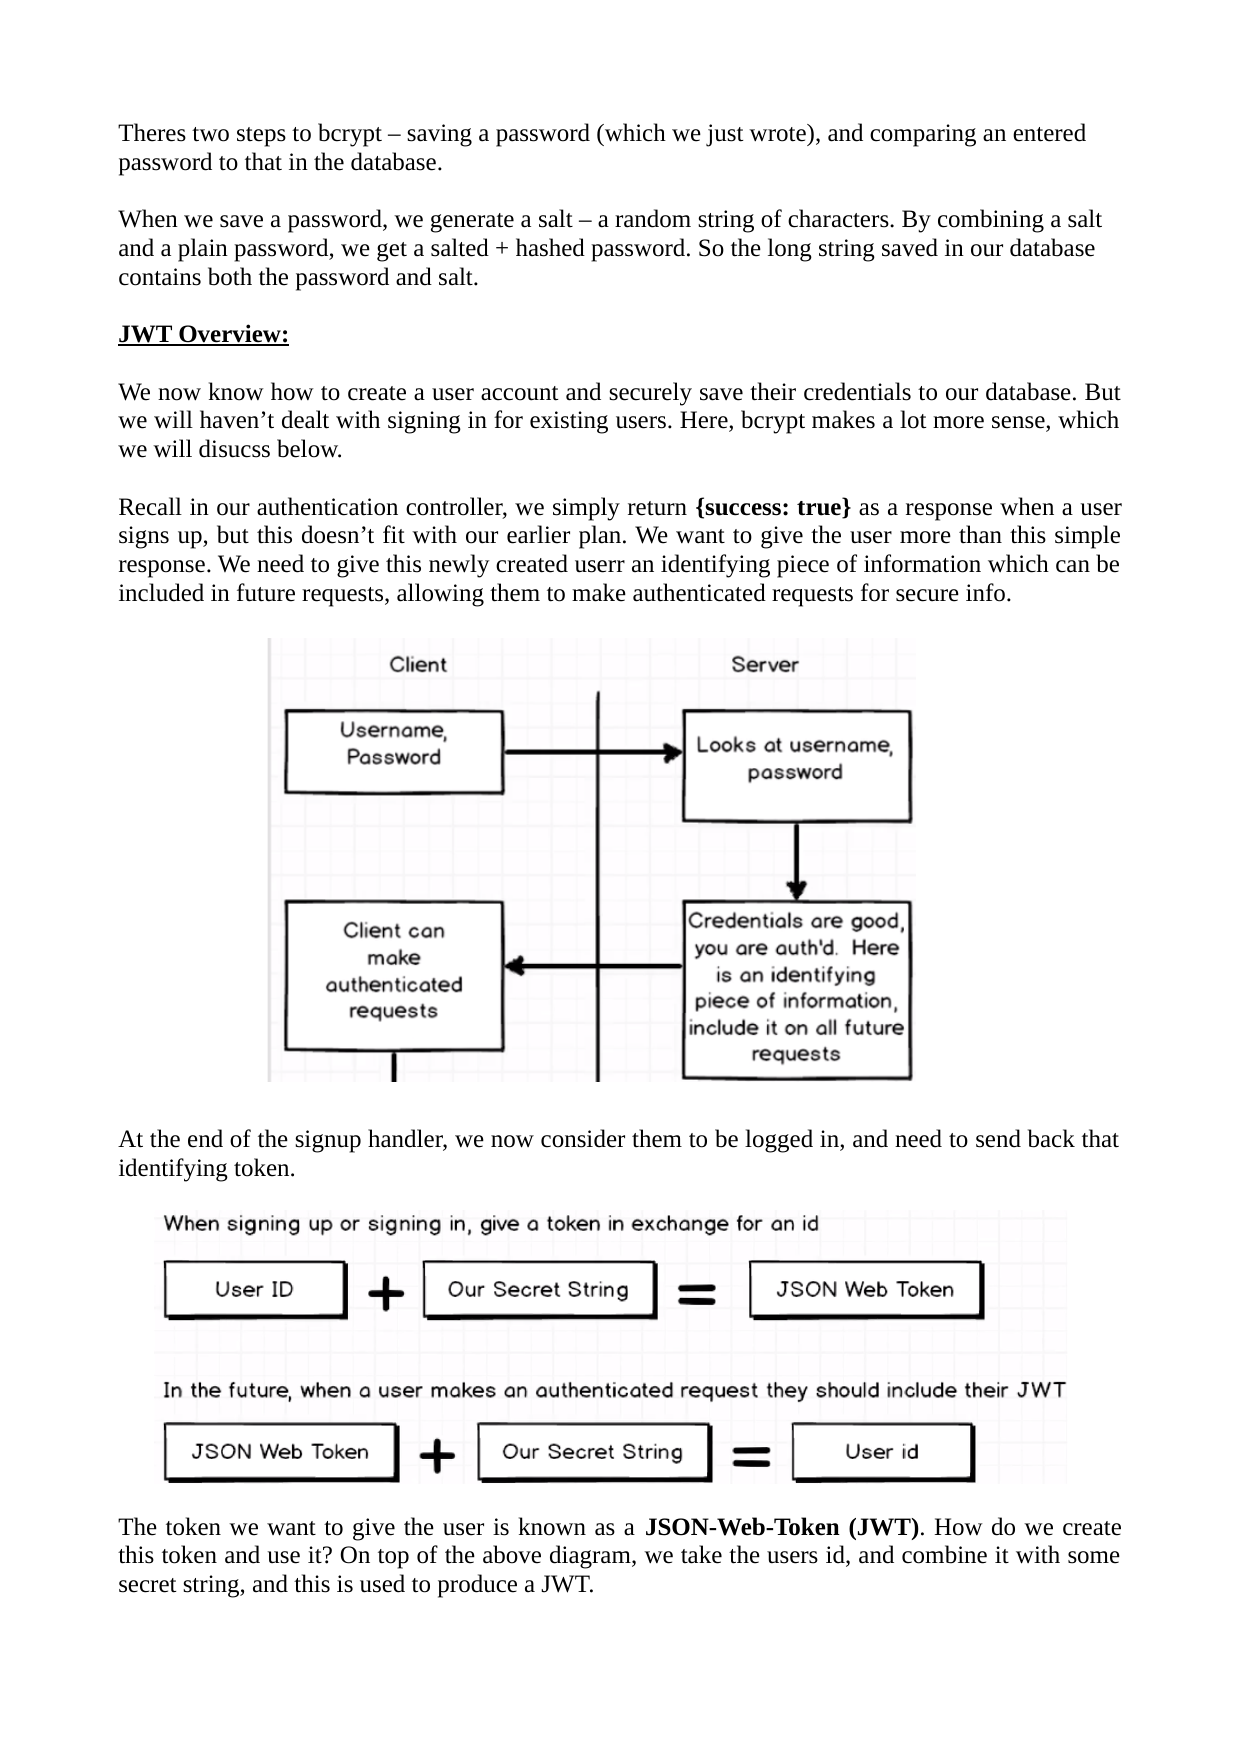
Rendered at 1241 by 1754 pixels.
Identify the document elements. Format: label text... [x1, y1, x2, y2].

text At the end of the signup handler, we now consider them to be logged in, and need to send back that identifying token. [118, 1124, 1122, 1182]
text Recall in our authentication controller, we simply return {success: true} as a response when a user signs up, but this doesn’t fit with our earlier plan. We want to give the user more than this simple response. We need to give this newly created userr an identifying piece of information which can be included in future requests, allowing them to make authenticated requests for secure info. [118, 492, 1122, 607]
text When we save a password, we generate a salt – a random string of characters. By combining a salt and a plain password, we get a salted + hashed password. So the long string saved in our database contains both the password and salt. [118, 204, 1122, 291]
text JWT Overview: [118, 319, 1122, 348]
text Theres two steps to bcrypt – saving a password (which we just wrote), and comparing an entered password to that in the database. [118, 118, 1122, 176]
text The token we want to give the user is known as a JSON-Web-Token (JWT). How do we create this token and use it? On top of the above diagram, we take the users id, and combine it with some secret string, and this is used to produce a JWT. [118, 1512, 1122, 1598]
text We now know how to create a user account and securely save their credentials to our database. But we will haven’t dealt with signing in for existing users. Here, bcrypt makes a lot more sense, which we will disucss below. [118, 377, 1122, 463]
picture [267, 638, 916, 1082]
picture [154, 1210, 1068, 1484]
